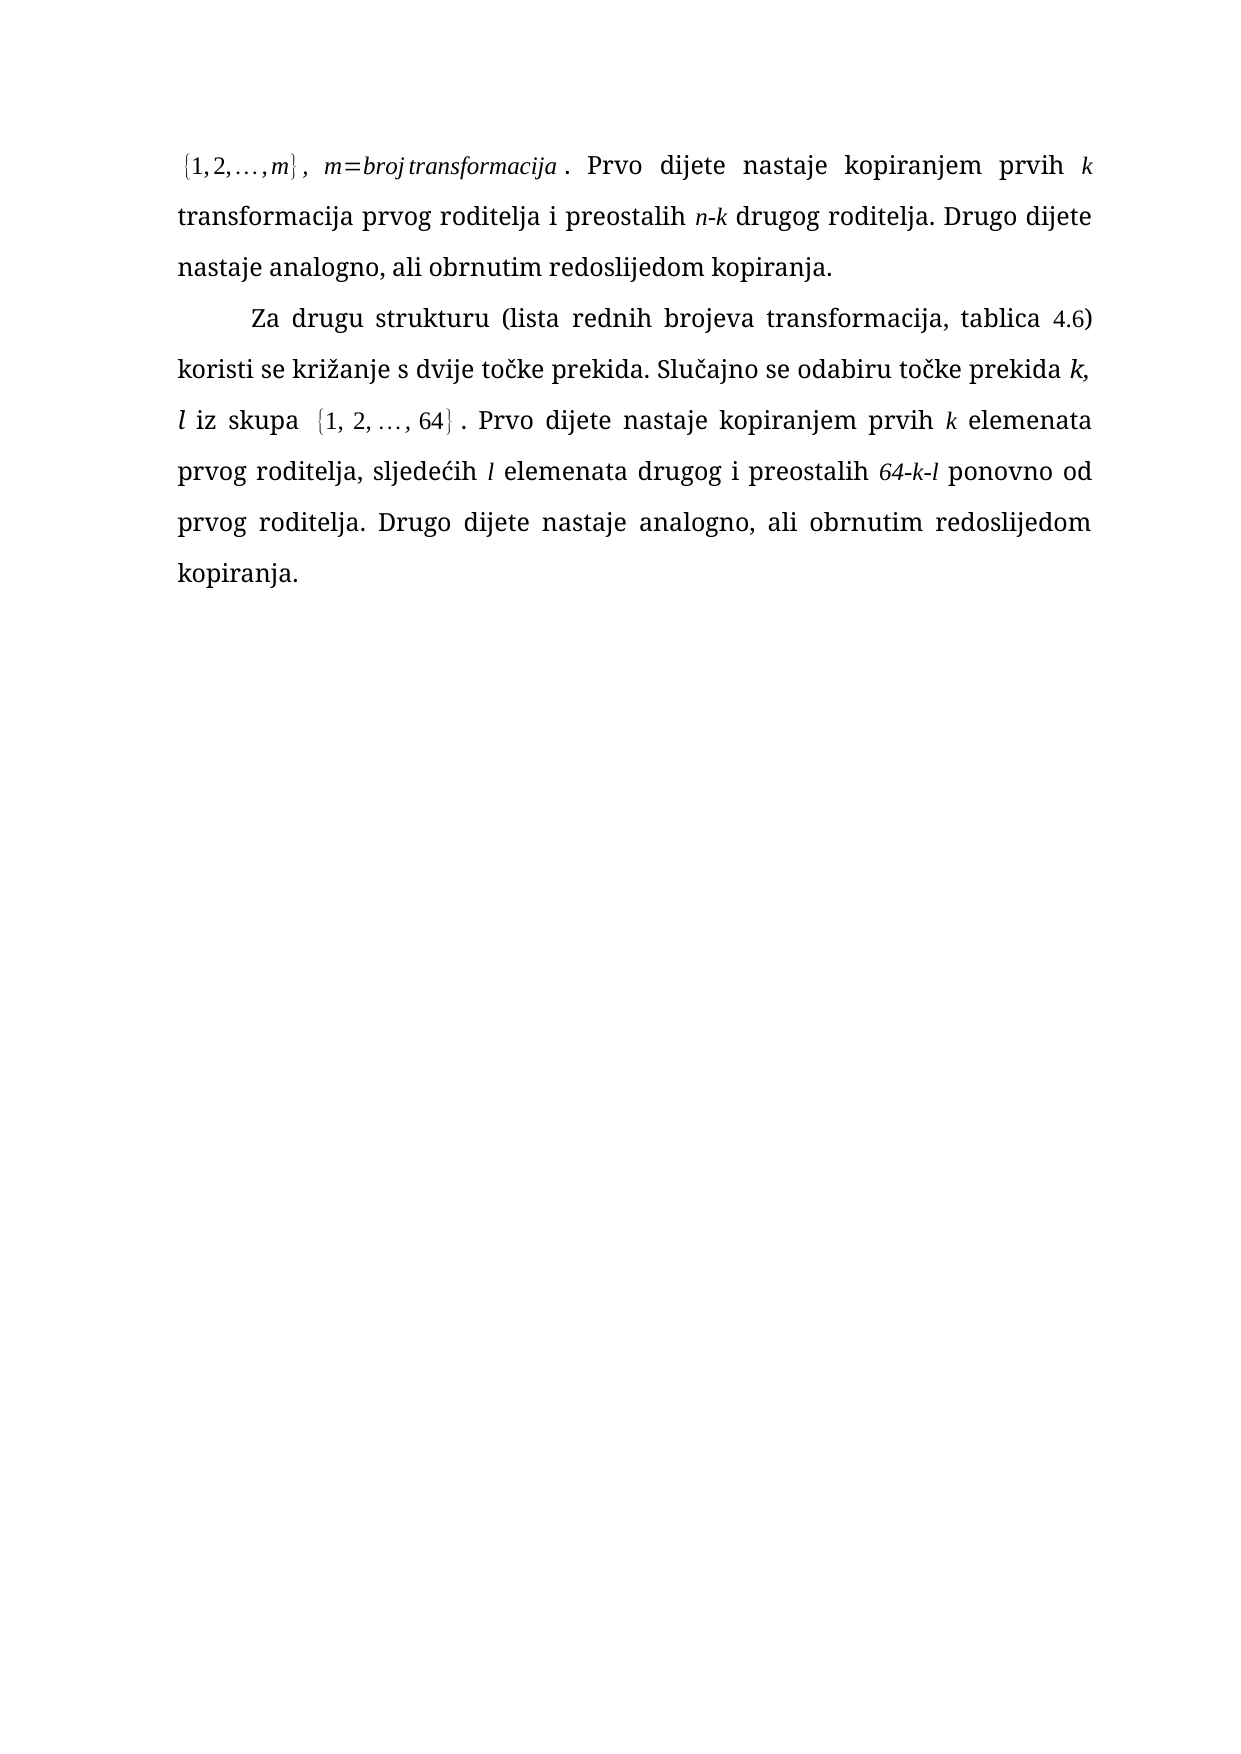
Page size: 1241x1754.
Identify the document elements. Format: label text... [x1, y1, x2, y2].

text Za prvu strukturu, listu transformacija (tablica 4.5), koristi se križanje s jednom točkom prekida. Slučajno se odabire točka prekida k iz skupa . Prvo dijete nastaje kopiranjem prvih k transformacija prvog roditelja i preostalih n-k drugog roditelja. Drugo dijete nastaje analogno, ali obrnutim redoslijedom kopiranja. [177, 148, 1093, 284]
text Za drugu strukturu (lista rednih brojeva transformacija, tablica 4.6) koristi se križanje s dvije točke prekida. Slučajno se odabiru točke prekida k, l iz skupa . Prvo dijete nastaje kopiranjem prvih k elemenata prvog roditelja, sljedećih l elemenata drugog i preostalih 64-k-l ponovno od prvog roditelja. Drugo dijete nastaje analogno, ali obrnutim redoslijedom kopiranja. [177, 301, 1093, 590]
